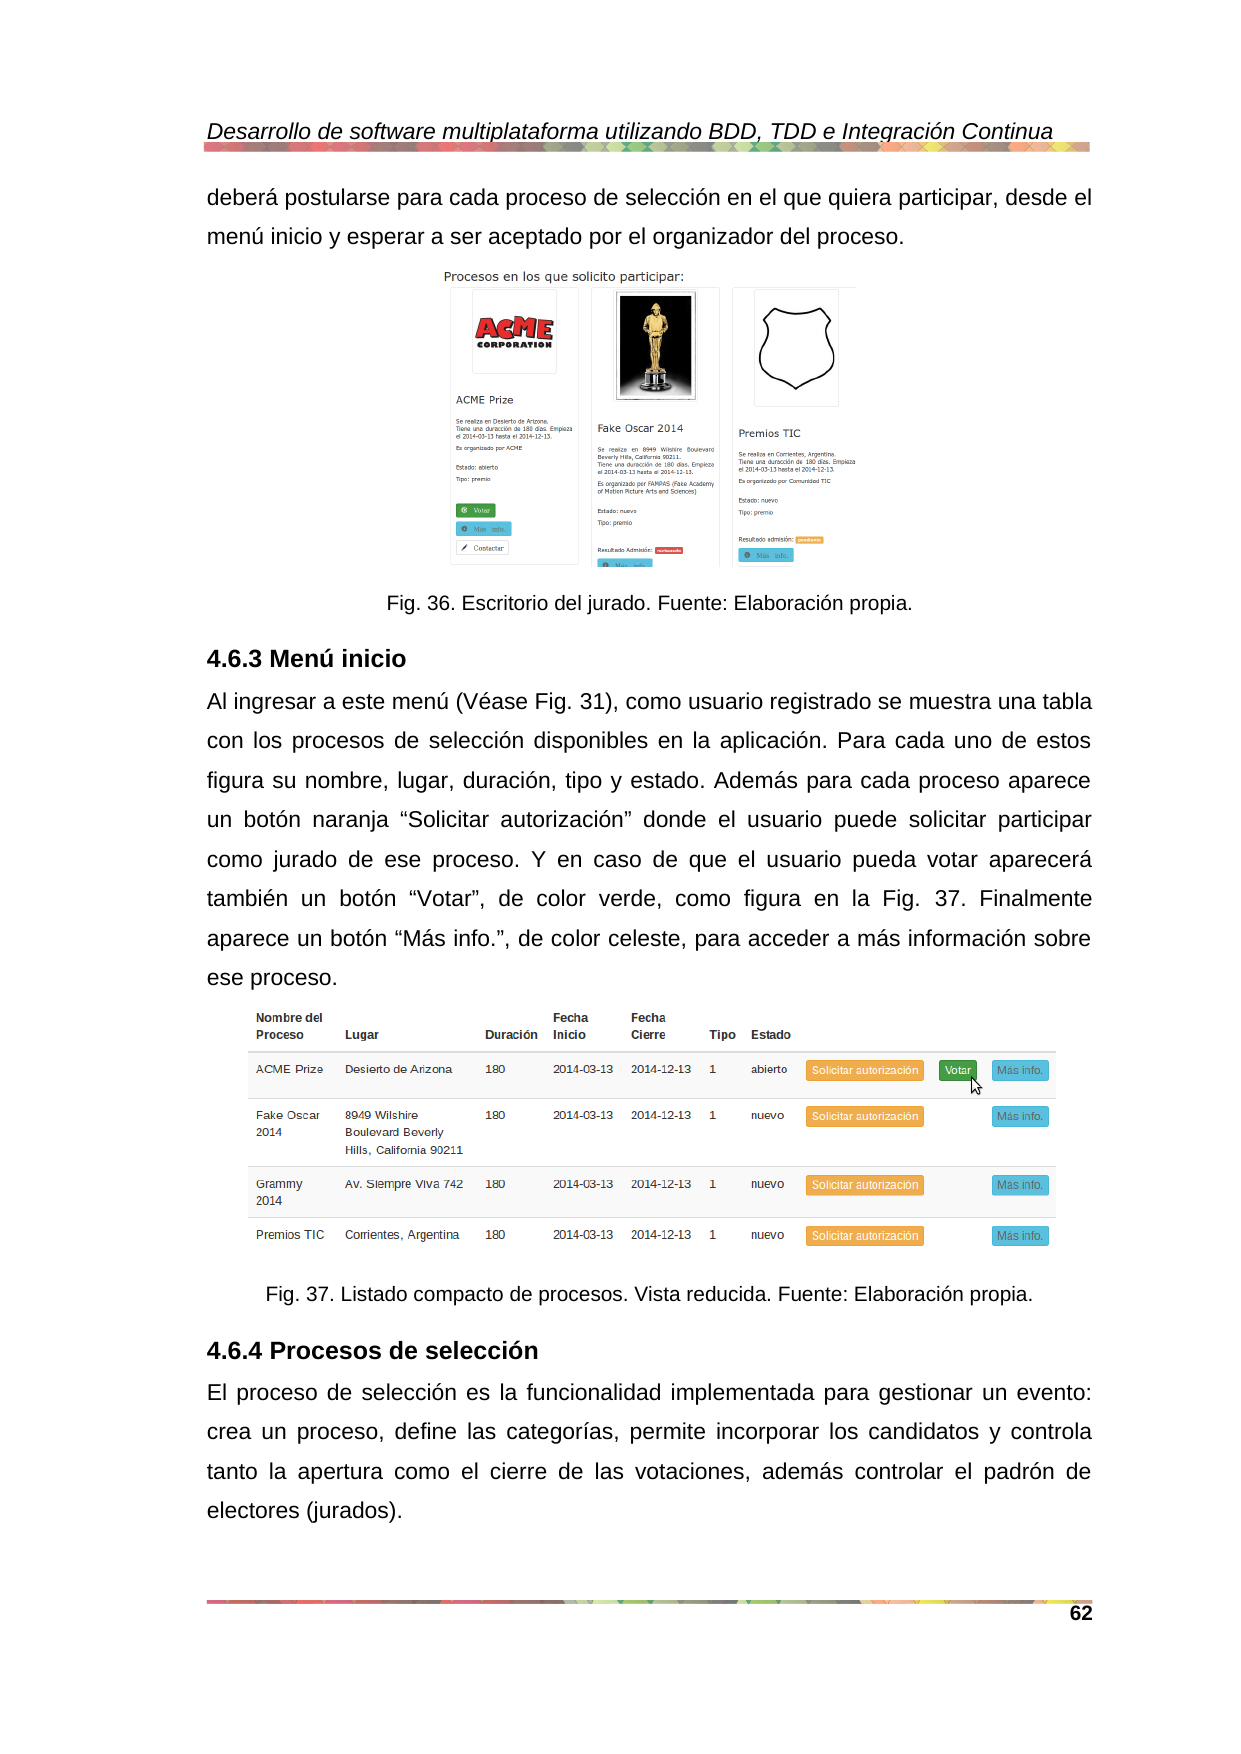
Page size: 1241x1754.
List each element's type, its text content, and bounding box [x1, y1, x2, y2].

text [203, 142, 1090, 152]
text Al ingresar a este menú (Véase Fig. 31), como usuario registrado se muestra una tabla con los procesos de selección disponibles en la aplicación. Para cada uno de estos figura su nombre, lugar, duración, tipo y estado. Además para cada proceso aparece un botón naranja “Solicitar autorización” donde el usuario puede solicitar participar como jurado de ese proceso. Y en caso de que el usuario pueda votar aparecerá también un botón “Votar”, de color verde, como figura en la Fig. 37. Finalmente aparece un botón “Más info.”, de color celeste, para acceder a más información sobre ese proceso. [207, 688, 1093, 990]
table_cell Fig. 36. Escritorio del jurado. Fuente: Elaboración propia. [207, 572, 1093, 633]
picture [243, 1009, 1056, 1258]
text deberá postularse para cada proceso de selección en el que quiera participar, desde el menú inicio y esperar a ser aceptado por el organizador del proceso. [207, 184, 1093, 249]
table_cell Fig. 37. Listado compacto de procesos. Vista reducida. Fuente: Elaboración propia. [207, 1264, 1093, 1324]
text [206, 1600, 1093, 1604]
text 4.6.3 Menú inicio [207, 644, 1093, 673]
table_header [207, 1004, 1093, 1263]
table_header [207, 263, 1093, 572]
text El proceso de selección es la funcionalidad implementada para gestionar un evento: crea un proceso, define las categorías, permite incorporar los candidatos y controla tanto la apertura como el cierre de las votaciones, además controlar el padrón de electores (jurados). [207, 1379, 1093, 1524]
picture [443, 268, 857, 567]
text 4.6.4 Procesos de selección [207, 1336, 1093, 1364]
